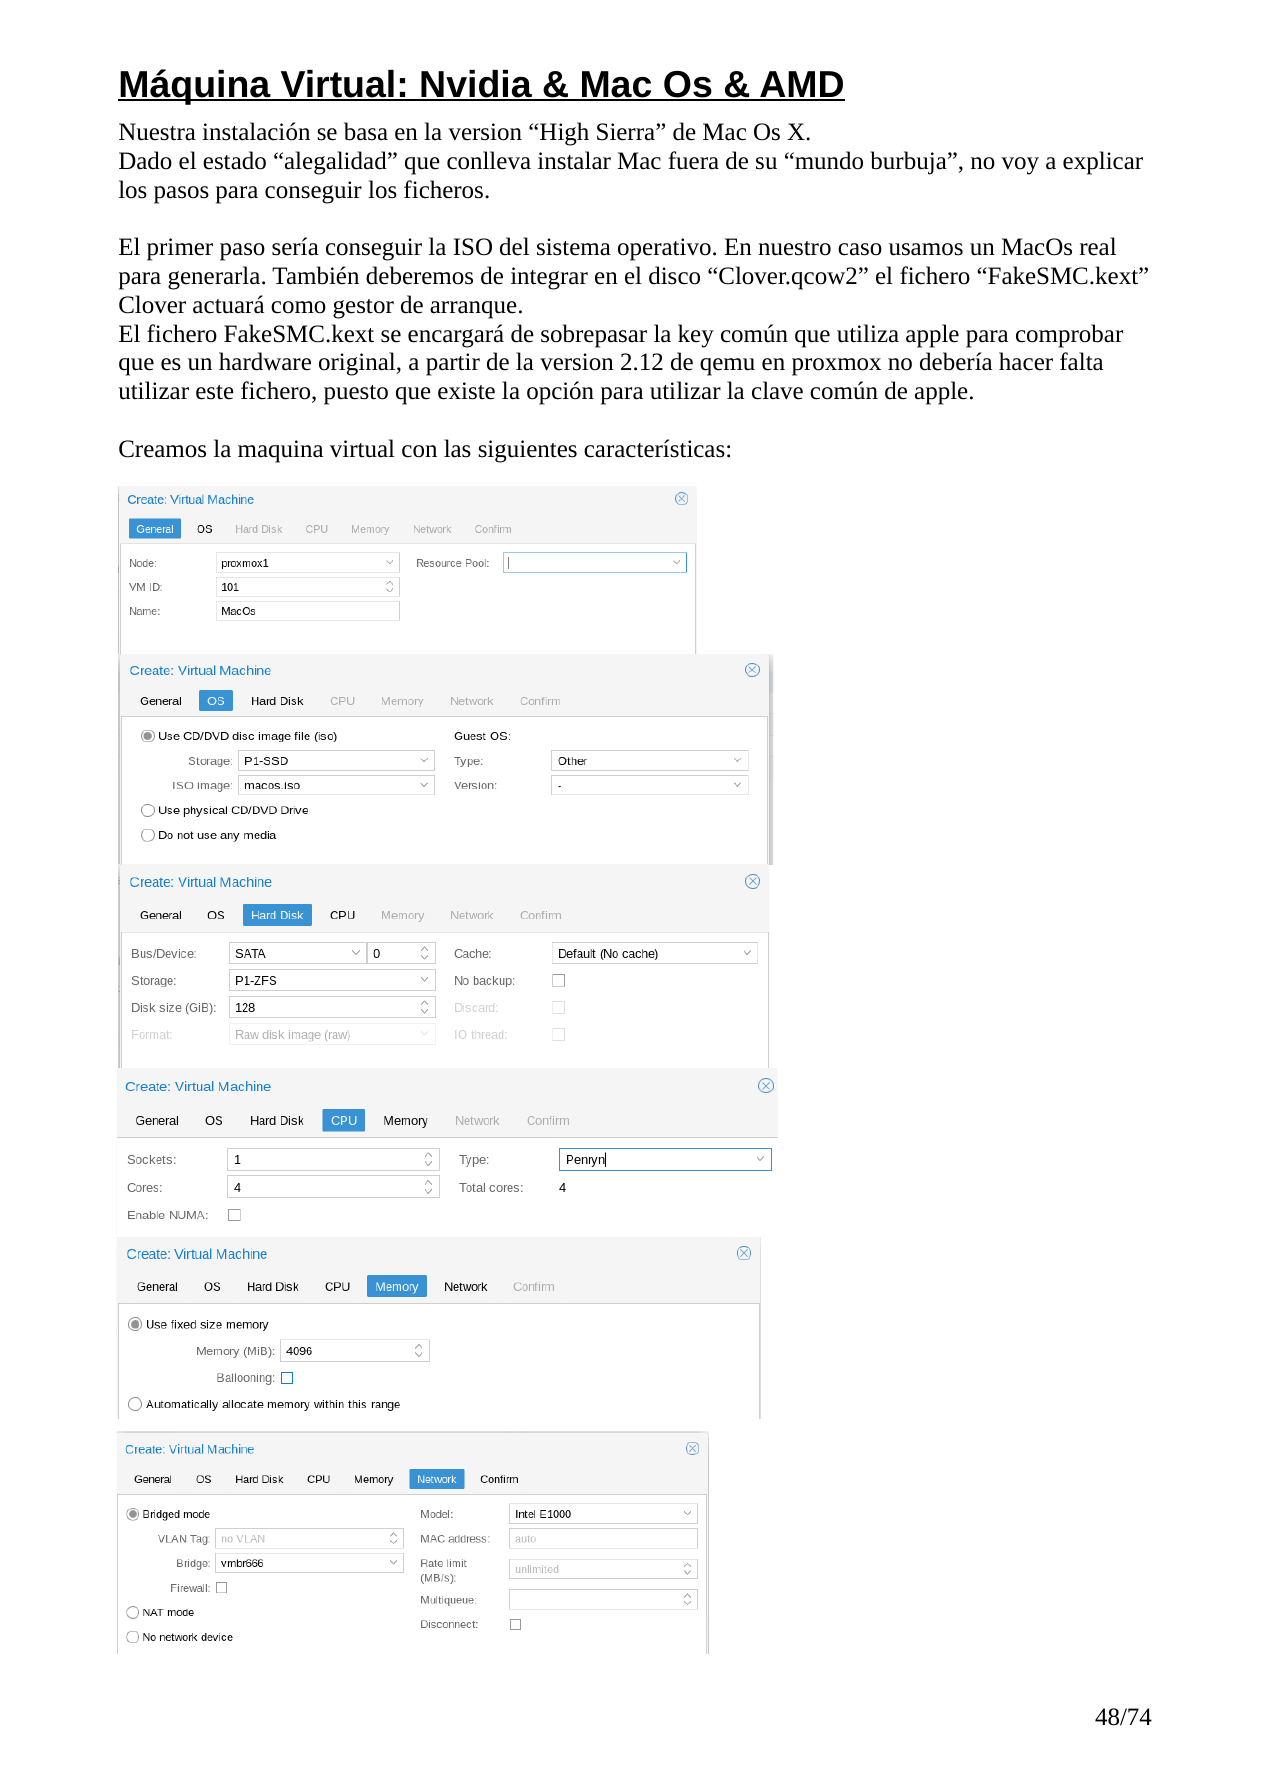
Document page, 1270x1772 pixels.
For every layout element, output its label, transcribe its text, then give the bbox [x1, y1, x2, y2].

picture [116, 1431, 709, 1654]
subtitle Máquina Virtual: Nvidia & Mac Os & AMD [118, 62, 1152, 105]
text Creamos la maquina virtual con las siguientes características: [118, 434, 1152, 462]
text Dado el estado “alegalidad” que conlleva instalar Mac fuera de su “mundo burbuja”, no voy a explicar los pasos para conseguir los ficheros. [118, 146, 1152, 204]
text El fichero FakeSMC.kext se encargará de sobrepasar la key común que utiliza apple para comprobar que es un hardware original, a partir de la version 2.12 de qemu en proxmox no debería hacer falta utilizar este fichero, puesto que existe la opción para utilizar la clave común de apple. [118, 319, 1152, 405]
text Clover actuará como gestor de arranque. [118, 290, 1152, 319]
picture [116, 486, 778, 1419]
text El primer paso sería conseguir la ISO del sistema operativo. En nuestro caso usamos un MacOs real para generarla. También deberemos de integrar en el disco “Clover.qcow2” el fichero “FakeSMC.kext” [118, 232, 1152, 290]
text Nuestra instalación se basa en la version “High Sierra” de Mac Os X. [118, 117, 1152, 146]
